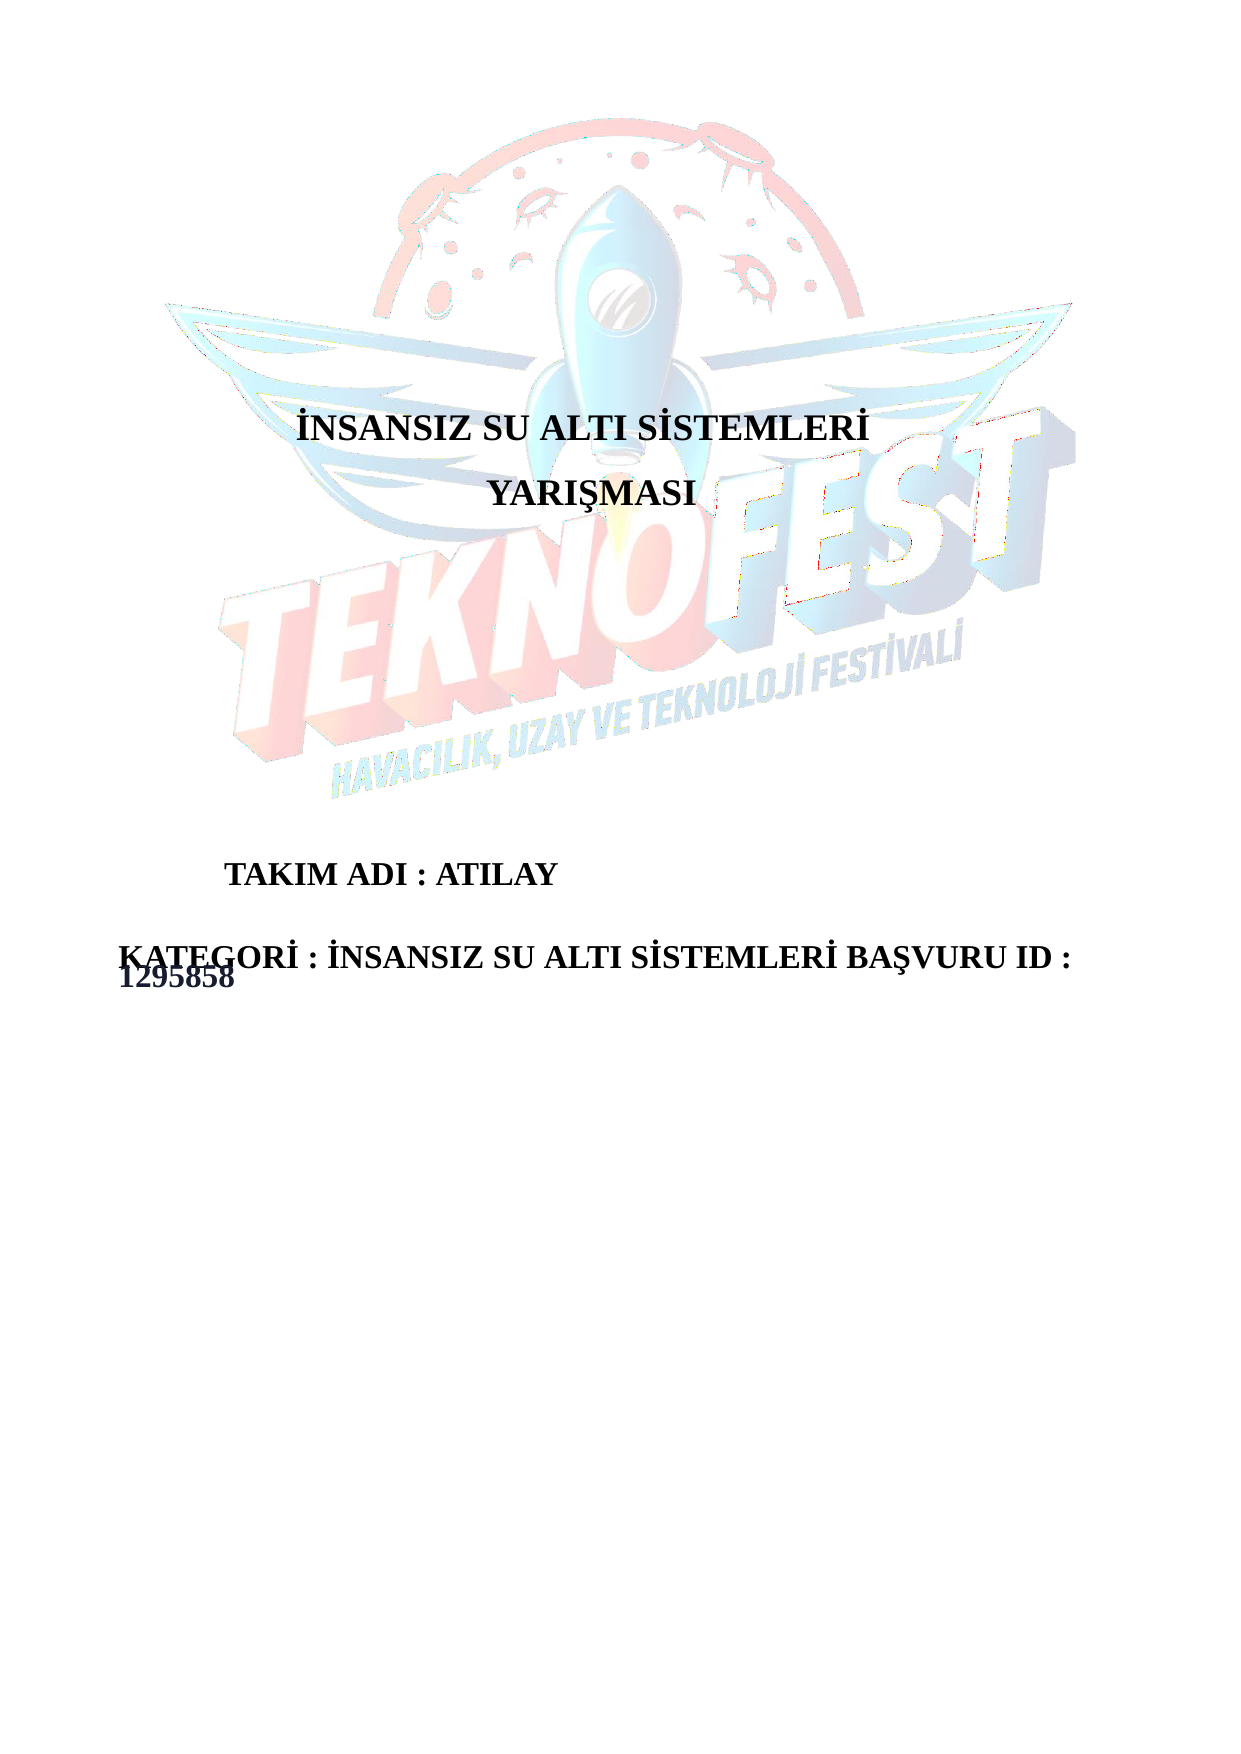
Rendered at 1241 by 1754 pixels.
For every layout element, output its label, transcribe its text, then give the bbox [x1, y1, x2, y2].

text TAKIM ADI : ATILAY [224, 855, 1122, 893]
text KATEGORİ : İNSANSIZ SU ALTI SİSTEMLERİ BAŞVURU ID : 1295858 [118, 937, 1122, 995]
picture [164, 118, 1076, 799]
